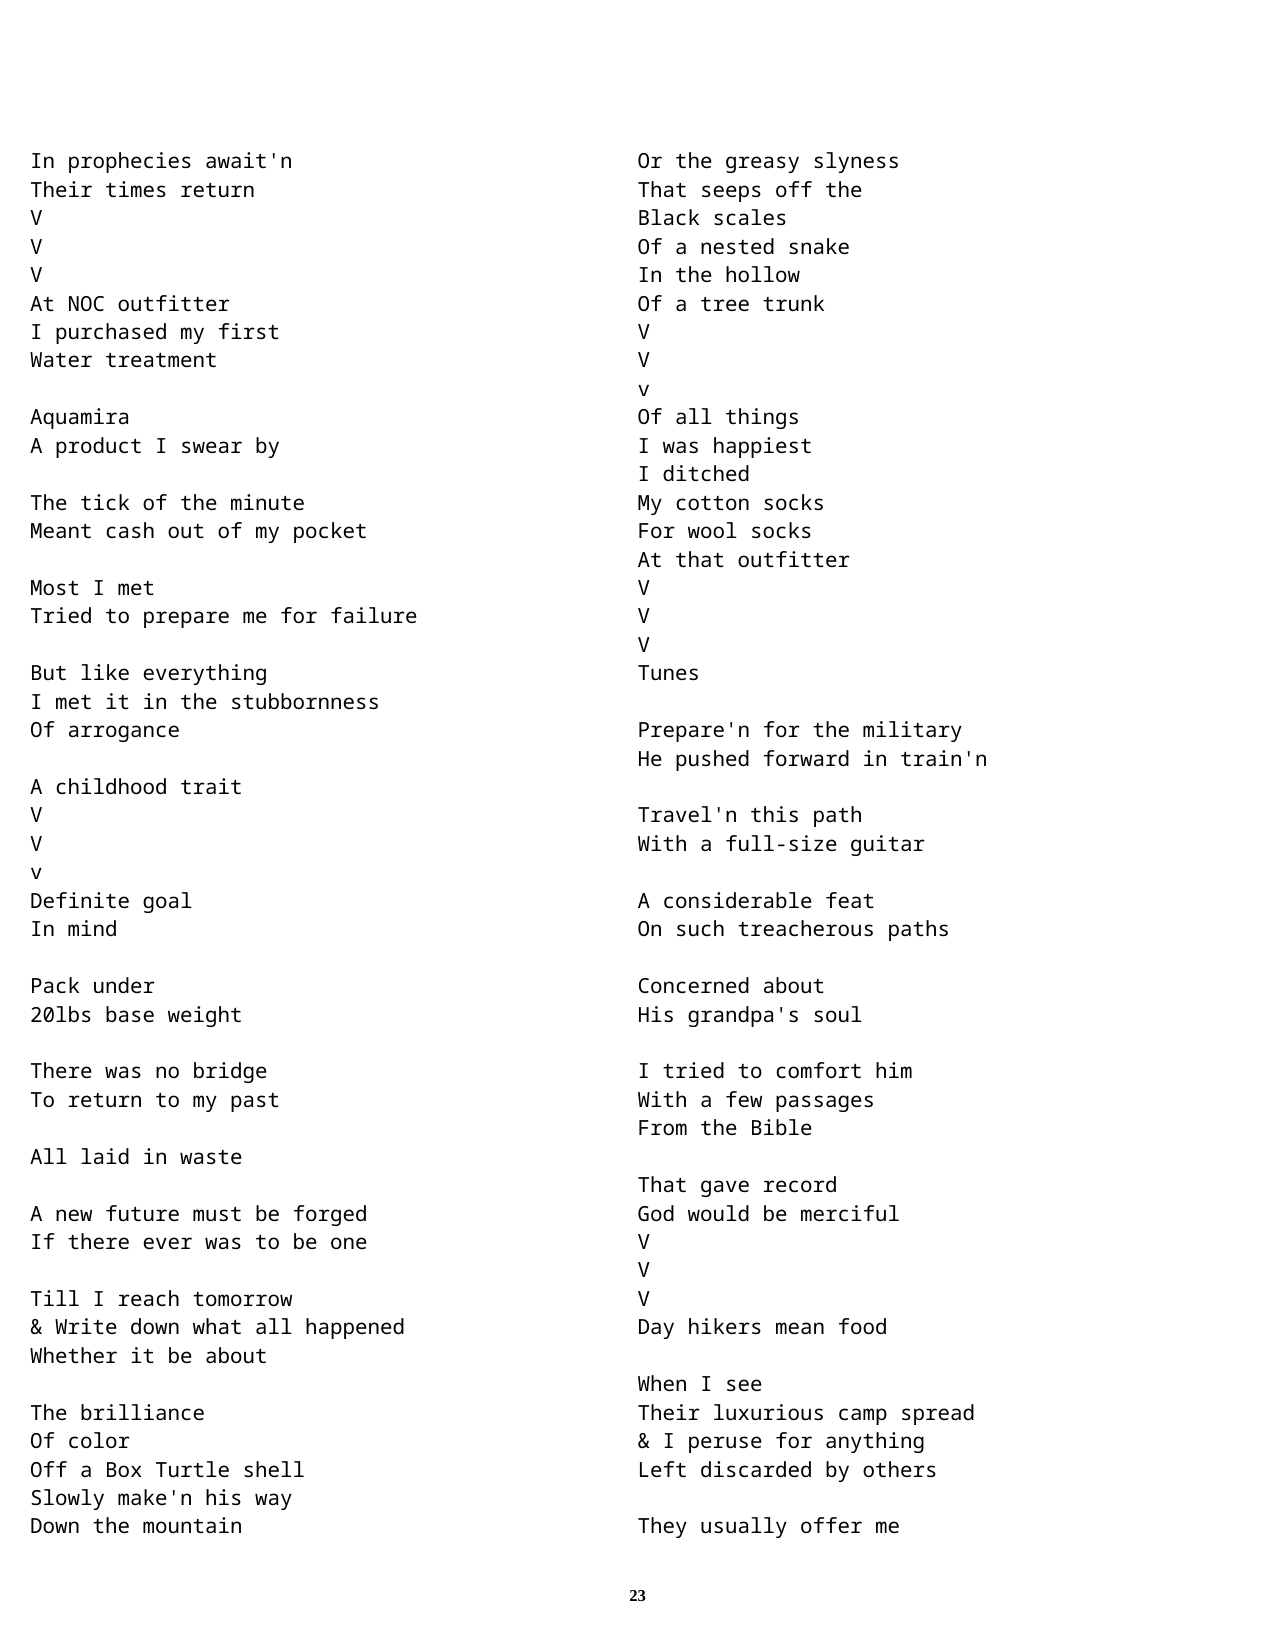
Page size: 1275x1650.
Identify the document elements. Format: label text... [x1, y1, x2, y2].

text I was happiest [637, 431, 1245, 459]
text & Write down what all happened [30, 1312, 637, 1341]
text Their luxurious camp spread [637, 1398, 1245, 1426]
text God would be merciful [637, 1199, 1245, 1227]
text A new future must be forged [30, 1199, 637, 1227]
text Of arrogance [30, 715, 637, 744]
text On such treacherous paths [637, 914, 1245, 943]
text V [637, 602, 1245, 630]
text v [30, 857, 637, 886]
text They usually offer me [637, 1512, 1245, 1540]
text A product I swear by [30, 431, 637, 459]
text Definite goal [30, 886, 637, 914]
text When I see [637, 1369, 1245, 1398]
text Of a nested snake [637, 232, 1245, 260]
text At NOC outfitter [30, 289, 637, 317]
text Aquamira [30, 402, 637, 431]
text Of color [30, 1426, 637, 1455]
text For wool socks [637, 516, 1245, 545]
text Pack under [30, 971, 637, 1000]
text He pushed forward in train'n [637, 744, 1245, 772]
text The tick of the minute [30, 488, 637, 516]
text If there ever was to be one [30, 1227, 637, 1256]
text Tunes [637, 658, 1245, 687]
text Black scales [637, 203, 1245, 232]
text Travel'n this path [637, 801, 1245, 829]
text In the hollow [637, 260, 1245, 289]
text Of all things [637, 402, 1245, 431]
text Most I met [30, 573, 637, 602]
text A childhood trait [30, 772, 637, 801]
text Of a tree trunk [637, 289, 1245, 317]
text Concerned about [637, 971, 1245, 1000]
text Whether it be about [30, 1341, 637, 1369]
text Meant cash out of my pocket [30, 516, 637, 545]
text Left discarded by others [637, 1455, 1245, 1483]
text In mind [30, 914, 637, 943]
text Or the greasy slyness [637, 147, 1245, 175]
text V [637, 1256, 1245, 1284]
text Off a Box Turtle shell [30, 1455, 637, 1483]
text I met it in the stubbornness [30, 687, 637, 715]
text In prophecies await'n [30, 147, 637, 175]
text To return to my past [30, 1085, 637, 1113]
text Slowly make'n his way [30, 1483, 637, 1512]
text Prepare'n for the military [637, 715, 1245, 744]
text That gave record [637, 1170, 1245, 1199]
text His grandpa's soul [637, 1000, 1245, 1028]
text Till I reach tomorrow [30, 1284, 637, 1312]
text There was no bridge [30, 1057, 637, 1085]
text V [637, 317, 1245, 346]
text From the Bible [637, 1113, 1245, 1142]
text With a full-size guitar [637, 829, 1245, 857]
text Down the mountain [30, 1512, 637, 1540]
text I tried to comfort him [637, 1057, 1245, 1085]
text V [637, 1284, 1245, 1312]
text But like everything [30, 658, 637, 687]
text V [30, 260, 637, 289]
text That seeps off the [637, 175, 1245, 203]
text Water treatment [30, 346, 637, 374]
text & I peruse for anything [637, 1426, 1245, 1455]
text I ditched [637, 459, 1245, 488]
text V [637, 630, 1245, 658]
text A considerable feat [637, 886, 1245, 914]
text All laid in waste [30, 1142, 637, 1170]
text V [30, 203, 637, 232]
text V [30, 829, 637, 857]
text The brilliance [30, 1398, 637, 1426]
text V [30, 801, 637, 829]
text 20lbs base weight [30, 1000, 637, 1028]
text Day hikers mean food [637, 1312, 1245, 1341]
text V [637, 573, 1245, 602]
text V [30, 232, 637, 260]
text v [637, 374, 1245, 402]
text At that outfitter [637, 545, 1245, 573]
text V [637, 346, 1245, 374]
text I purchased my first [30, 317, 637, 346]
text V [637, 1227, 1245, 1256]
text My cotton socks [637, 488, 1245, 516]
text Tried to prepare me for failure [30, 602, 637, 630]
text Their times return [30, 175, 637, 203]
text With a few passages [637, 1085, 1245, 1113]
